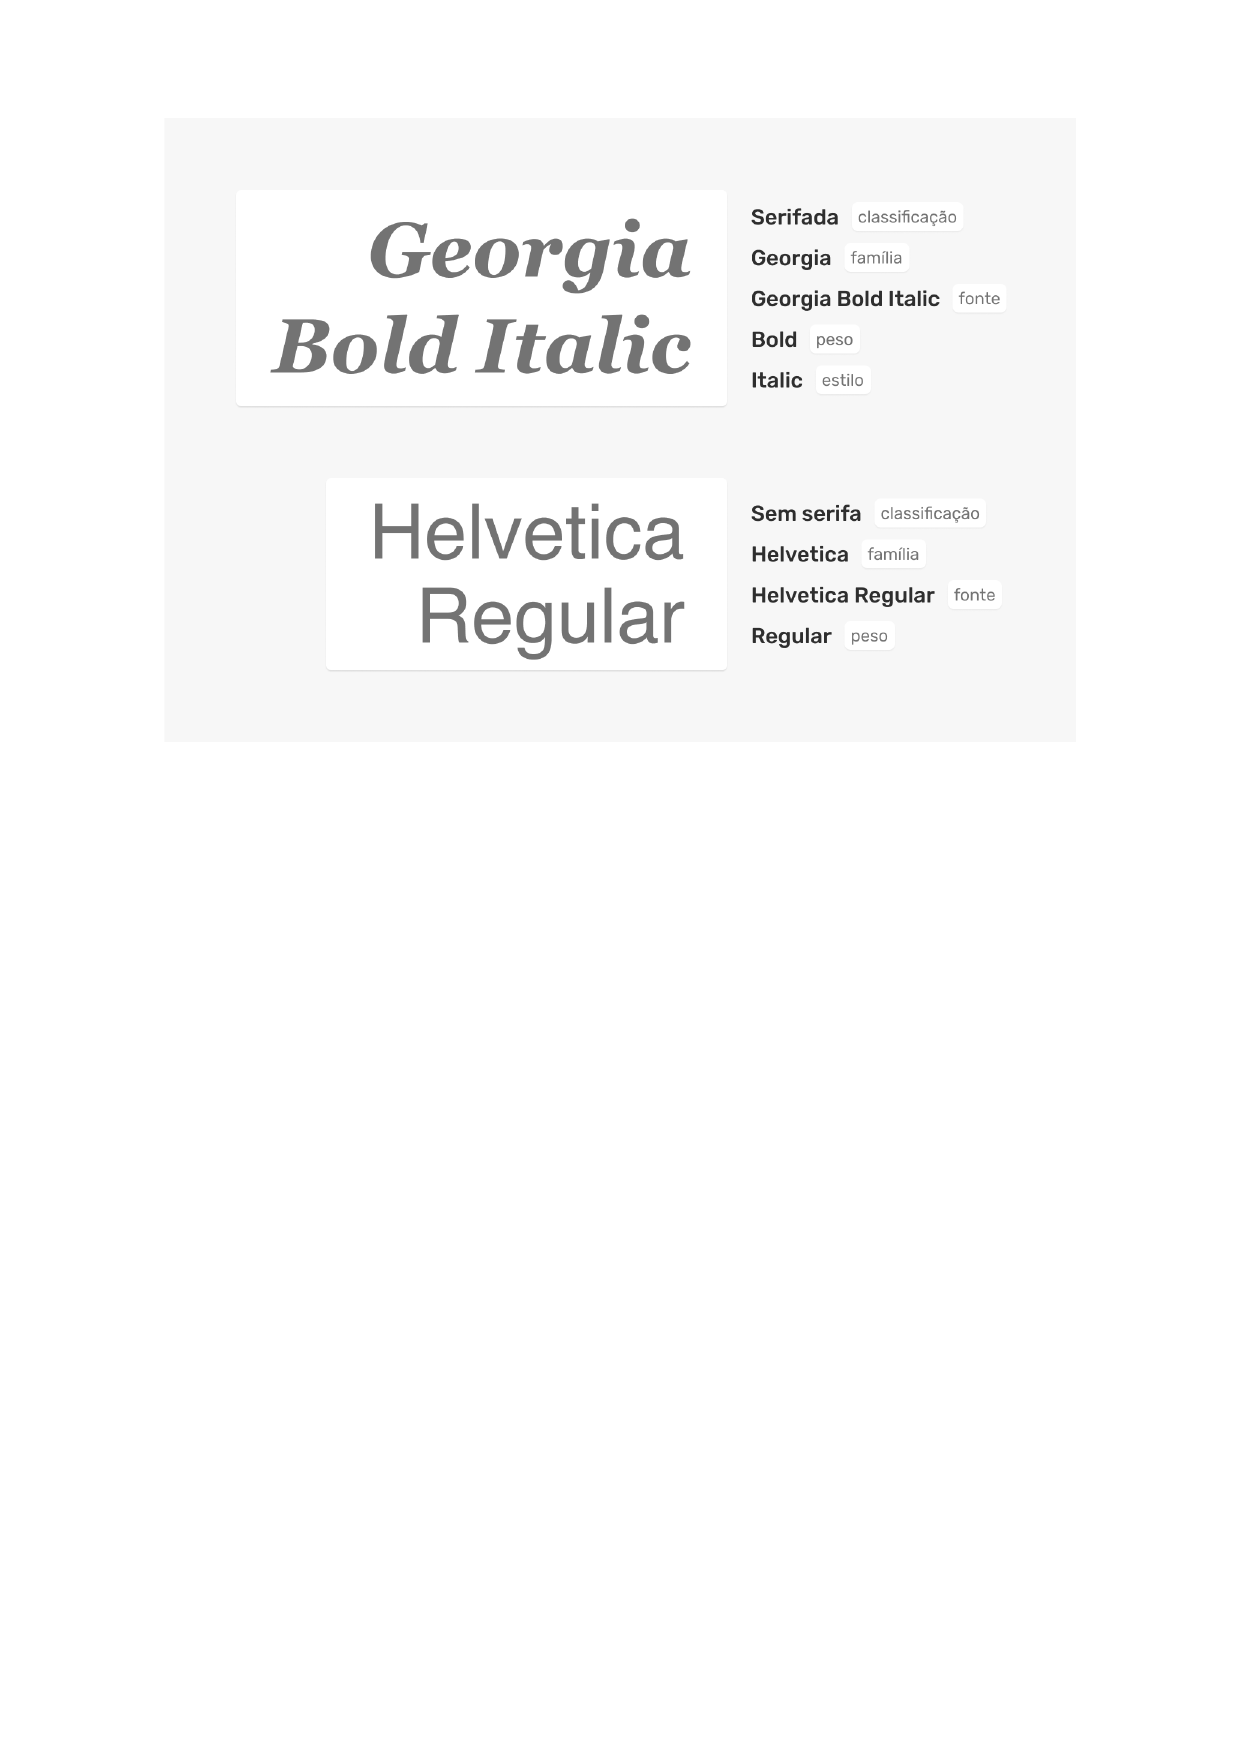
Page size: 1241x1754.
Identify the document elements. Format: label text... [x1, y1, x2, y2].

list Evite utilizar famílias parecidas e se limite ao uso de duas diferentes (iniciantes). [118, 1134, 1122, 1172]
text 4. Contraste [118, 831, 1122, 869]
list b) Famílias [118, 1096, 1122, 1134]
list O uso de diferentes fontes facilita a criação de contraste entre os elementos. [118, 1020, 1122, 1058]
list a) Fontes [118, 983, 1122, 1020]
picture [164, 118, 1076, 742]
text Maior diferença entre os caracteres dos diferentes tipos de uma mesma ou entre famílias diferentes [118, 869, 1122, 945]
